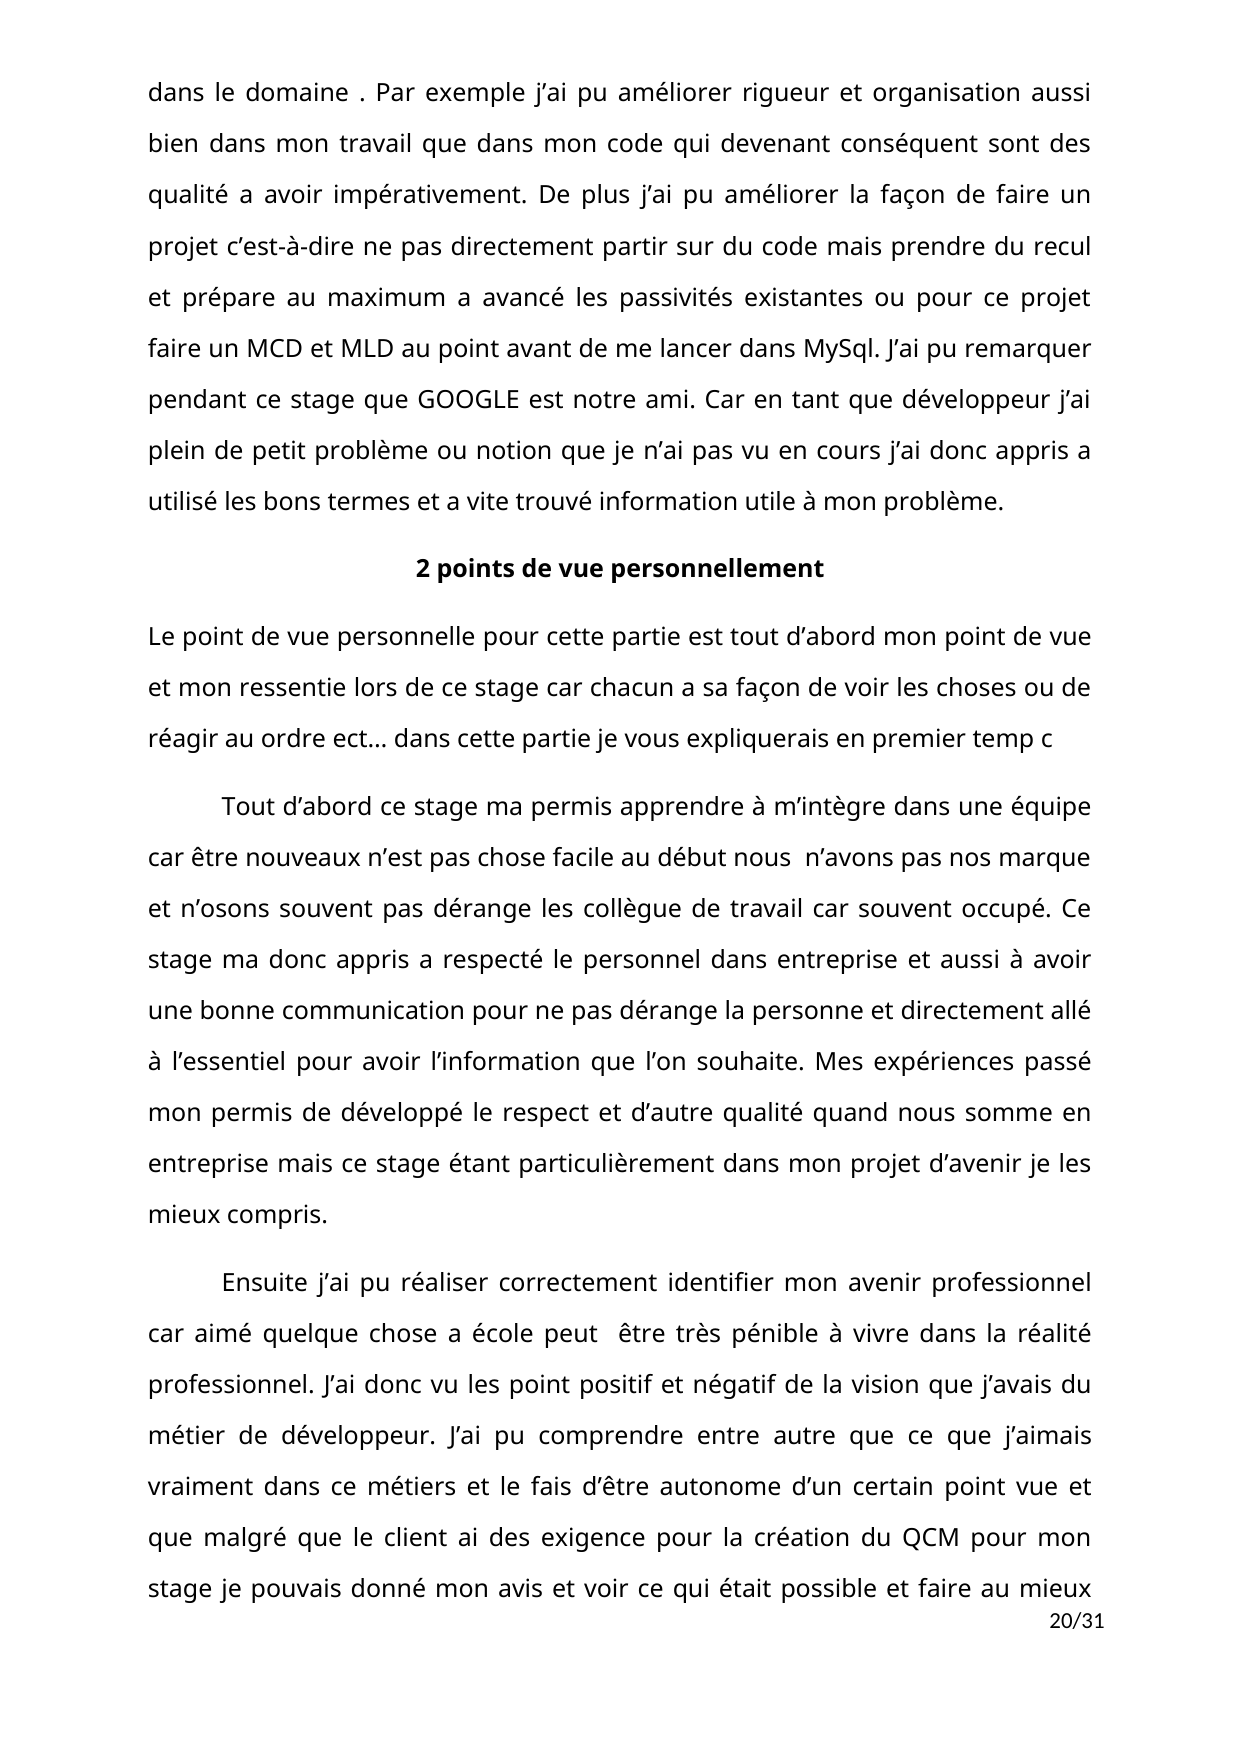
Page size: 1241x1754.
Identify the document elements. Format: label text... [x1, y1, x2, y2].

text 2 points de vue personnellement [148, 551, 1093, 585]
text dans le domaine . Par exemple j’ai pu améliorer rigueur et organisation aussi bien dans mon travail que dans mon code qui devenant conséquent sont des qualité a avoir impérativement. De plus j’ai pu améliorer la façon de faire un projet c’est-à-dire ne pas directement partir sur du code mais prendre du recul et prépare au maximum a avancé les passivités existantes ou pour ce projet faire un MCD et MLD au point avant de me lancer dans MySql. J’ai pu remarquer pendant ce stage que GOOGLE est notre ami. Car en tant que développeur j’ai plein de petit problème ou notion que je n’ai pas vu en cours j’ai donc appris a utilisé les bons termes et a vite trouvé information utile à mon problème. [148, 75, 1093, 517]
text Le point de vue personnelle pour cette partie est tout d’abord mon point de vue et mon ressentie lors de ce stage car chacun a sa façon de voir les choses ou de réagir au ordre ect… dans cette partie je vous expliquerais en premier temp c [148, 619, 1093, 755]
text Ensuite j’ai pu réaliser correctement identifier mon avenir professionnel car aimé quelque chose a école peut être très pénible à vivre dans la réalité professionnel. J’ai donc vu les point positif et négatif de la vision que j’avais du métier de développeur. J’ai pu comprendre entre autre que ce que j’aimais vraiment dans ce métiers et le fais d’être autonome d’un certain point vue et que malgré que le client ai des exigence pour la création du QCM pour mon stage je pouvais donné mon avis et voir ce qui était possible et faire au mieux [148, 1264, 1093, 1605]
text Tout d’abord ce stage ma permis apprendre à m’intègre dans une équipe car être nouveaux n’est pas chose facile au début nous n’avons pas nos marque et n’osons souvent pas dérange les collègue de travail car souvent occupé. Ce stage ma donc appris a respecté le personnel dans entreprise et aussi à avoir une bonne communication pour ne pas dérange la personne et directement allé à l’essentiel pour avoir l’information que l’on souhaite. Mes expériences passé mon permis de développé le respect et d’autre qualité quand nous somme en entreprise mais ce stage étant particulièrement dans mon projet d’avenir je les mieux compris. [148, 788, 1093, 1231]
